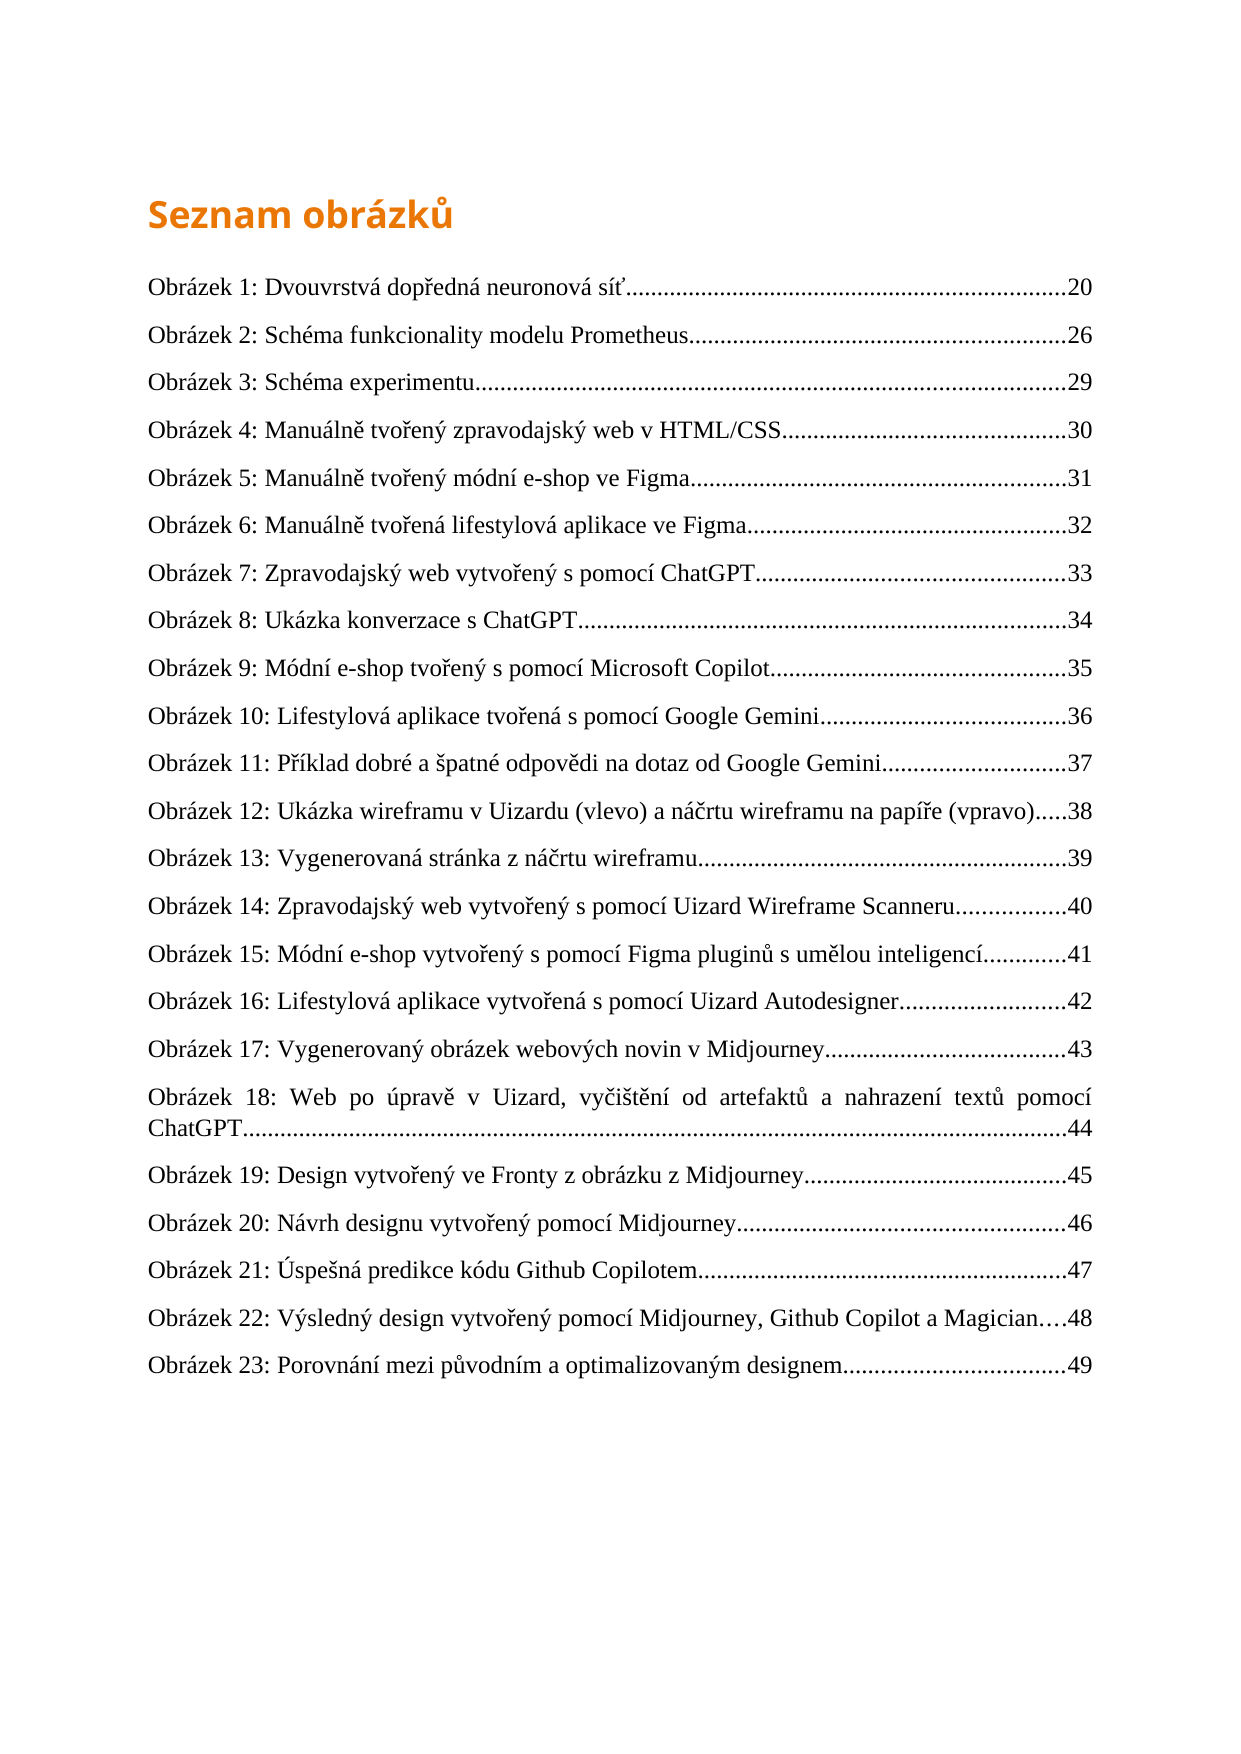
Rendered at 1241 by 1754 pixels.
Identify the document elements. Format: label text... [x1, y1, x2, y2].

text Obrázek 15: Módní e-shop vytvořený s pomocí Figma pluginů s umělou inteligencí 41 [148, 939, 1092, 967]
text Obrázek 21: Úspešná predikce kódu Github Copilotem 47 [148, 1255, 1092, 1284]
text Obrázek 10: Lifestylová aplikace tvořená s pomocí Google Gemini 36 [148, 701, 1092, 729]
text Obrázek 1: Dvouvrstvá dopředná neuronová síť 20 [148, 272, 1092, 301]
text Obrázek 13: Vygenerovaná stránka z náčrtu wireframu 39 [148, 843, 1092, 872]
text Obrázek 14: Zpravodajský web vytvořený s pomocí Uizard Wireframe Scanneru 40 [148, 891, 1092, 920]
text Obrázek 11: Příklad dobré a špatné odpovědi na dotaz od Google Gemini 37 [148, 748, 1092, 777]
text Obrázek 23: Porovnání mezi původním a optimalizovaným designem 49 [148, 1351, 1092, 1379]
text Obrázek 9: Módní e-shop tvořený s pomocí Microsoft Copilot 35 [148, 653, 1092, 682]
text Obrázek 2: Schéma funkcionality modelu Prometheus 26 [148, 320, 1092, 349]
text Obrázek 5: Manuálně tvořený módní e-shop ve Figma 31 [148, 463, 1092, 491]
text Obrázek 7: Zpravodajský web vytvořený s pomocí ChatGPT 33 [148, 558, 1092, 587]
text Obrázek 19: Design vytvořený ve Fronty z obrázku z Midjourney 45 [148, 1160, 1092, 1189]
text Obrázek 6: Manuálně tvořená lifestylová aplikace ve Figma 32 [148, 510, 1092, 539]
text Obrázek 3: Schéma experimentu 29 [148, 367, 1092, 396]
text Obrázek 18: Web po úpravě v Uizard, vyčištění od artefaktů a nahrazení textů pomocí ChatGPT 44 [148, 1082, 1092, 1141]
text Obrázek 22: Výsledný design vytvořený pomocí Midjourney, Github Copilot a Magician 48 [148, 1303, 1092, 1332]
subtitle Seznam obrázků [148, 188, 1092, 239]
text Obrázek 4: Manuálně tvořený zpravodajský web v HTML/CSS 30 [148, 415, 1092, 444]
text Obrázek 12: Ukázka wireframu v Uizardu (vlevo) a náčrtu wireframu na papíře (vpravo) 38 [148, 796, 1092, 825]
text Obrázek 16: Lifestylová aplikace vytvořená s pomocí Uizard Autodesigner 42 [148, 986, 1092, 1015]
text Obrázek 20: Návrh designu vytvořený pomocí Midjourney 46 [148, 1208, 1092, 1237]
text Obrázek 8: Ukázka konverzace s ChatGPT 34 [148, 606, 1092, 634]
text Obrázek 17: Vygenerovaný obrázek webových novin v Midjourney 43 [148, 1034, 1092, 1063]
